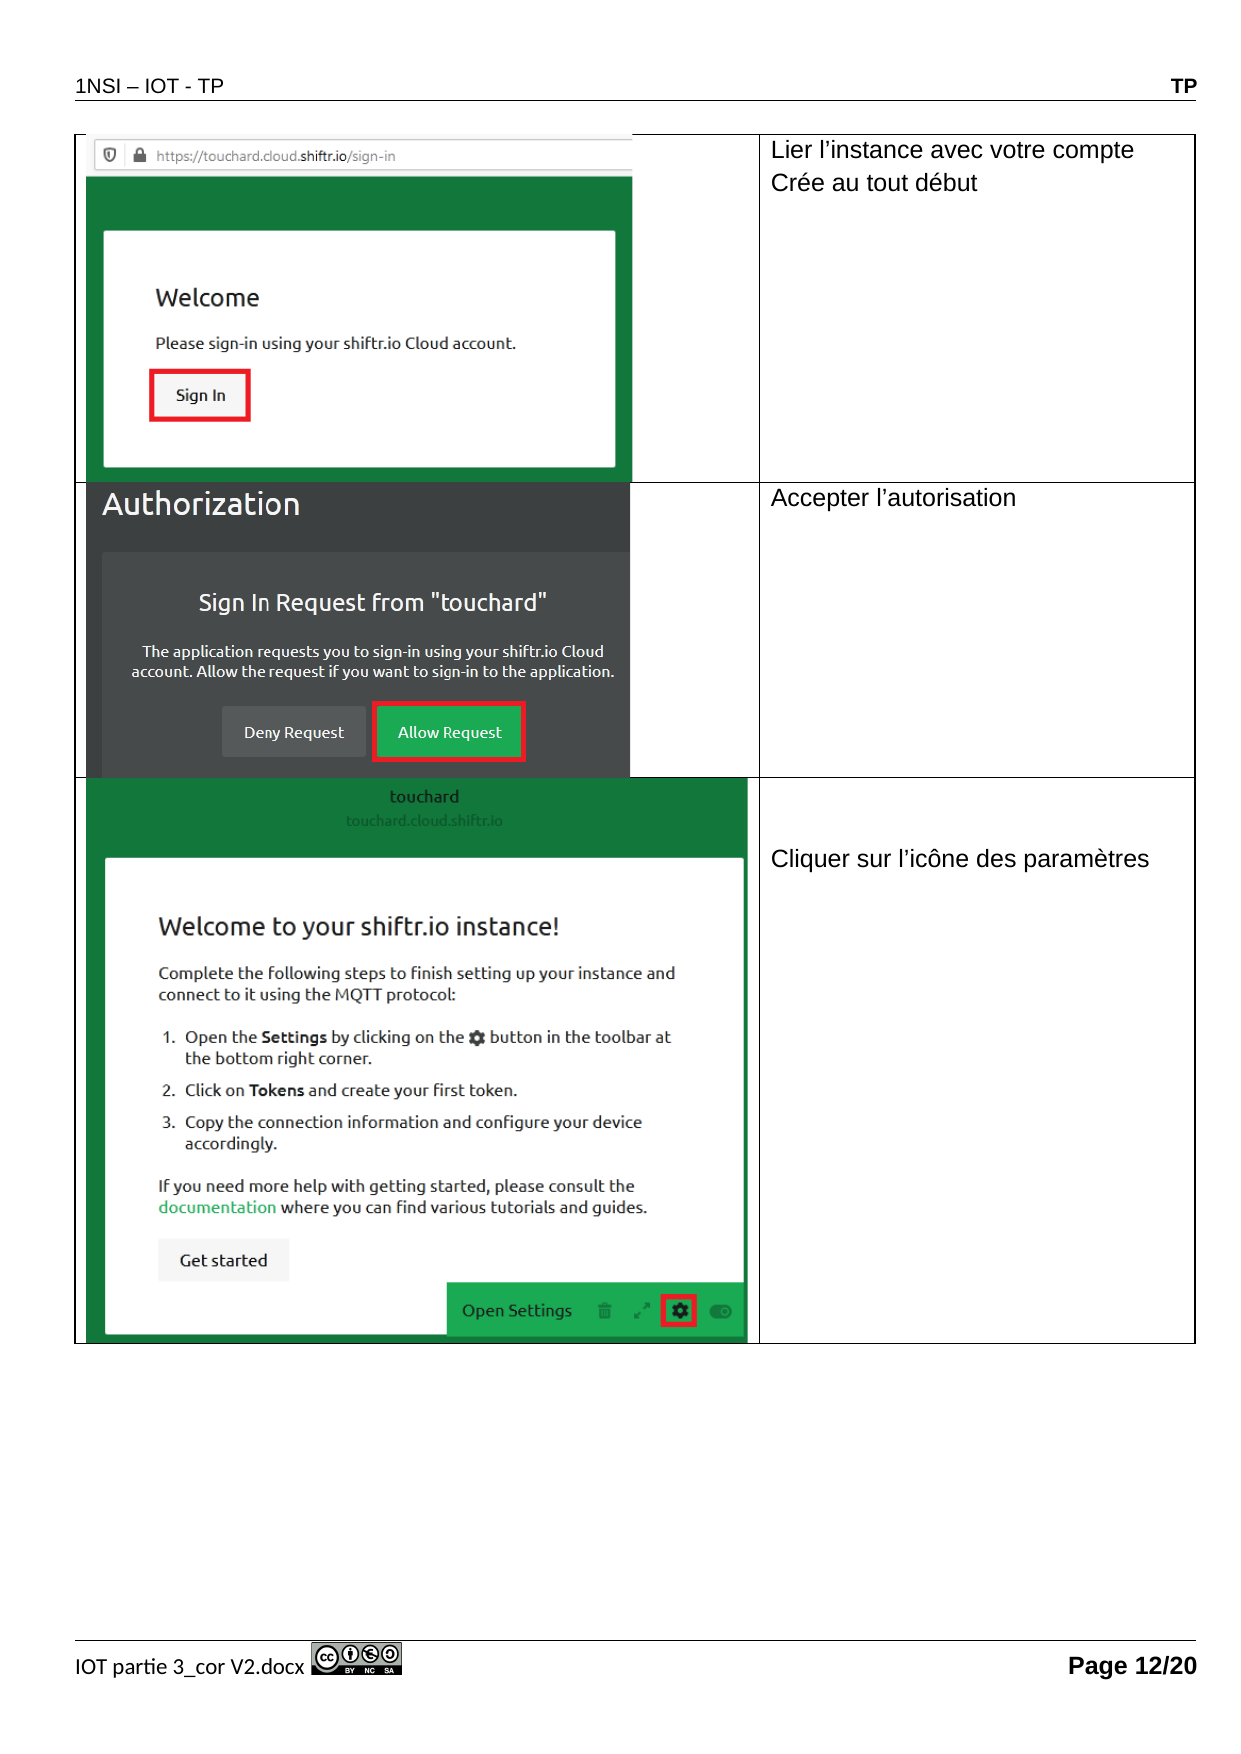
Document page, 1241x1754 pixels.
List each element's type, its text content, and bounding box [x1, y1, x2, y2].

table_cell [631, 483, 759, 777]
table_cell [76, 483, 86, 777]
table_cell Cliquer sur l’icône des paramètres [760, 778, 1194, 1342]
picture [311, 1642, 402, 1675]
table_cell Accepter l’autorisation [760, 483, 1194, 777]
table_header [76, 135, 86, 482]
table_header [633, 135, 759, 482]
table_cell [76, 778, 86, 1342]
table_cell [748, 778, 759, 1342]
table_header Lier l’instance avec votre compte Crée au tout début [760, 135, 1194, 482]
